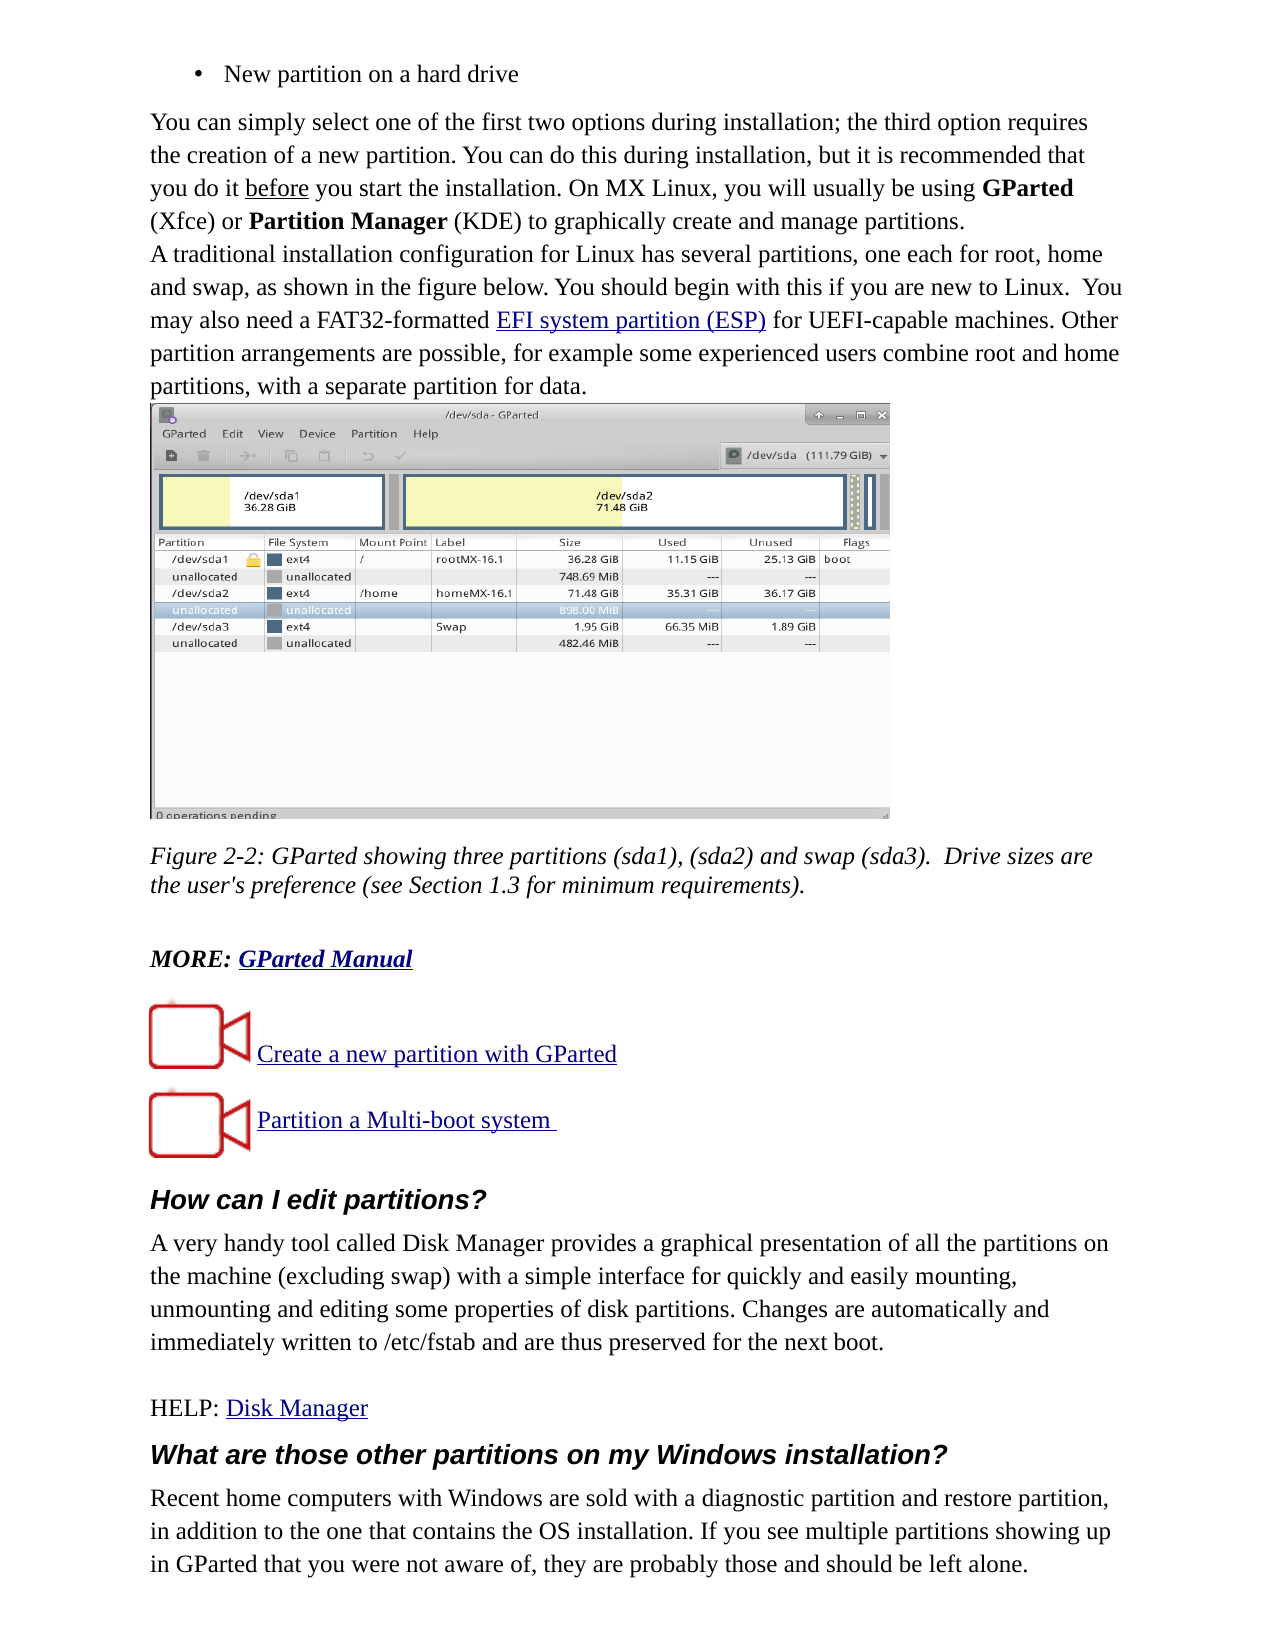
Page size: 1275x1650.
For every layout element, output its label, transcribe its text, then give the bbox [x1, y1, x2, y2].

list New partition on a hard drive [194, 59, 1125, 88]
picture [148, 986, 251, 1069]
text Create a new partition with GParted [251, 1039, 1125, 1067]
picture [148, 1074, 251, 1158]
text A very handy tool called Disk Manager provides a graphical presentation of all the partitions on the machine (excluding swap) with a simple interface for quickly and easily mounting, unmounting and editing some properties of disk partitions. Changes are automatically and immediately written to /etc/fstab and are thus preserved for the next boot. [150, 1228, 1125, 1356]
text HELP: Disk Manager [150, 1393, 1125, 1422]
subtitle What are those other partitions on my Windows installation? [150, 1438, 1125, 1470]
text You can simply select one of the first two options during installation; the third option requires the creation of a new partition. You can do this during installation, but it is recommended that you do it before you start the installation. On MX Linux, you will usually be using GParted (Xfce) or Partition Manager (KDE) to graphically create and manage partitions. [150, 107, 1125, 234]
text Figure 2-2: GParted showing three partitions (sda1), (sda2) and swap (sda3). Drive sizes are the user's preference (see Section 1.3 for minimum requirements). [150, 841, 1125, 898]
text Recent home computers with Windows are sold with a diagnostic partition and restore partition, in addition to the one that contains the OS installation. If you see multiple partitions showing up in GParted that you were not aware of, they are probably those and should be left alone. [150, 1483, 1125, 1577]
text MORE: GParted Manual [150, 944, 1125, 973]
text A traditional installation configuration for Linux has several partitions, one each for root, home and swap, as shown in the figure below. You should begin with this if you are new to Linux. You may also need a FAT32-formatted EFI system partition (ESP) for UEFI-capable machines. Other partition arrangements are possible, for example some experienced users combine root and home partitions, with a separate partition for data. [150, 239, 1125, 399]
text Partition a Multi-boot system [251, 1105, 1125, 1133]
subtitle How can I edit partitions? [150, 1183, 1125, 1215]
picture [150, 403, 890, 819]
